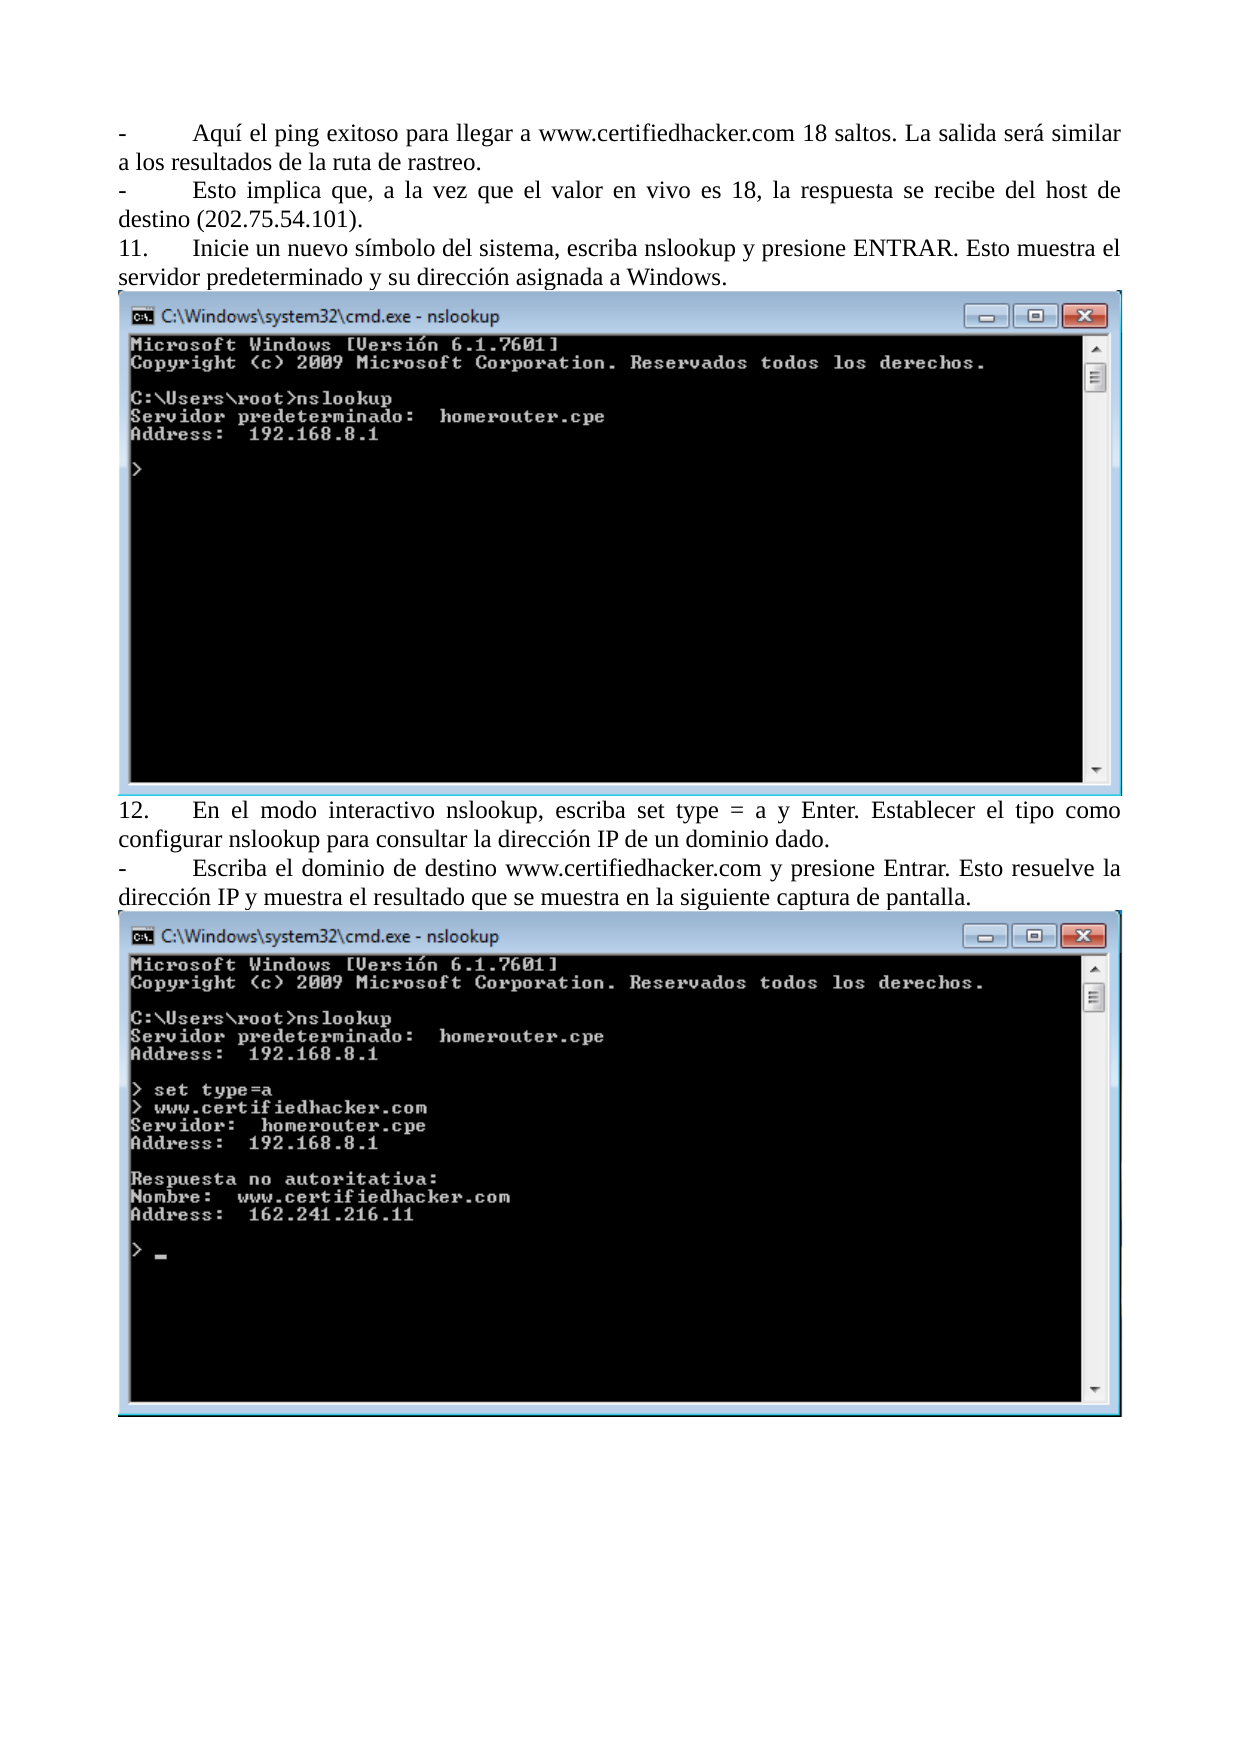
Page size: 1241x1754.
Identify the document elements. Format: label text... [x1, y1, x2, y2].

text 11. Inicie un nuevo símbolo del sistema, escriba nslookup y presione ENTRAR. Esto muestra el servidor predeterminado y su dirección asignada a Windows. [118, 233, 1122, 290]
text - Escriba el dominio de destino www.certifiedhacker.com y presione Entrar. Esto resuelve la dirección IP y muestra el resultado que se muestra en la siguiente captura de pantalla. [118, 853, 1122, 910]
text 12. En el modo interactivo nslookup, escriba set type = a y Enter. Establecer el tipo como configurar nslookup para consultar la dirección IP de un dominio dado. [118, 796, 1122, 853]
text - Aquí el ping exitoso para llegar a www.certifiedhacker.com 18 saltos. La salida será similar a los resultados de la ruta de rastreo. [118, 118, 1122, 176]
picture [118, 290, 1123, 796]
picture [118, 910, 1123, 1417]
text - Esto implica que, a la vez que el valor en vivo es 18, la respuesta se recibe del host de destino (202.75.54.101). [118, 176, 1122, 233]
